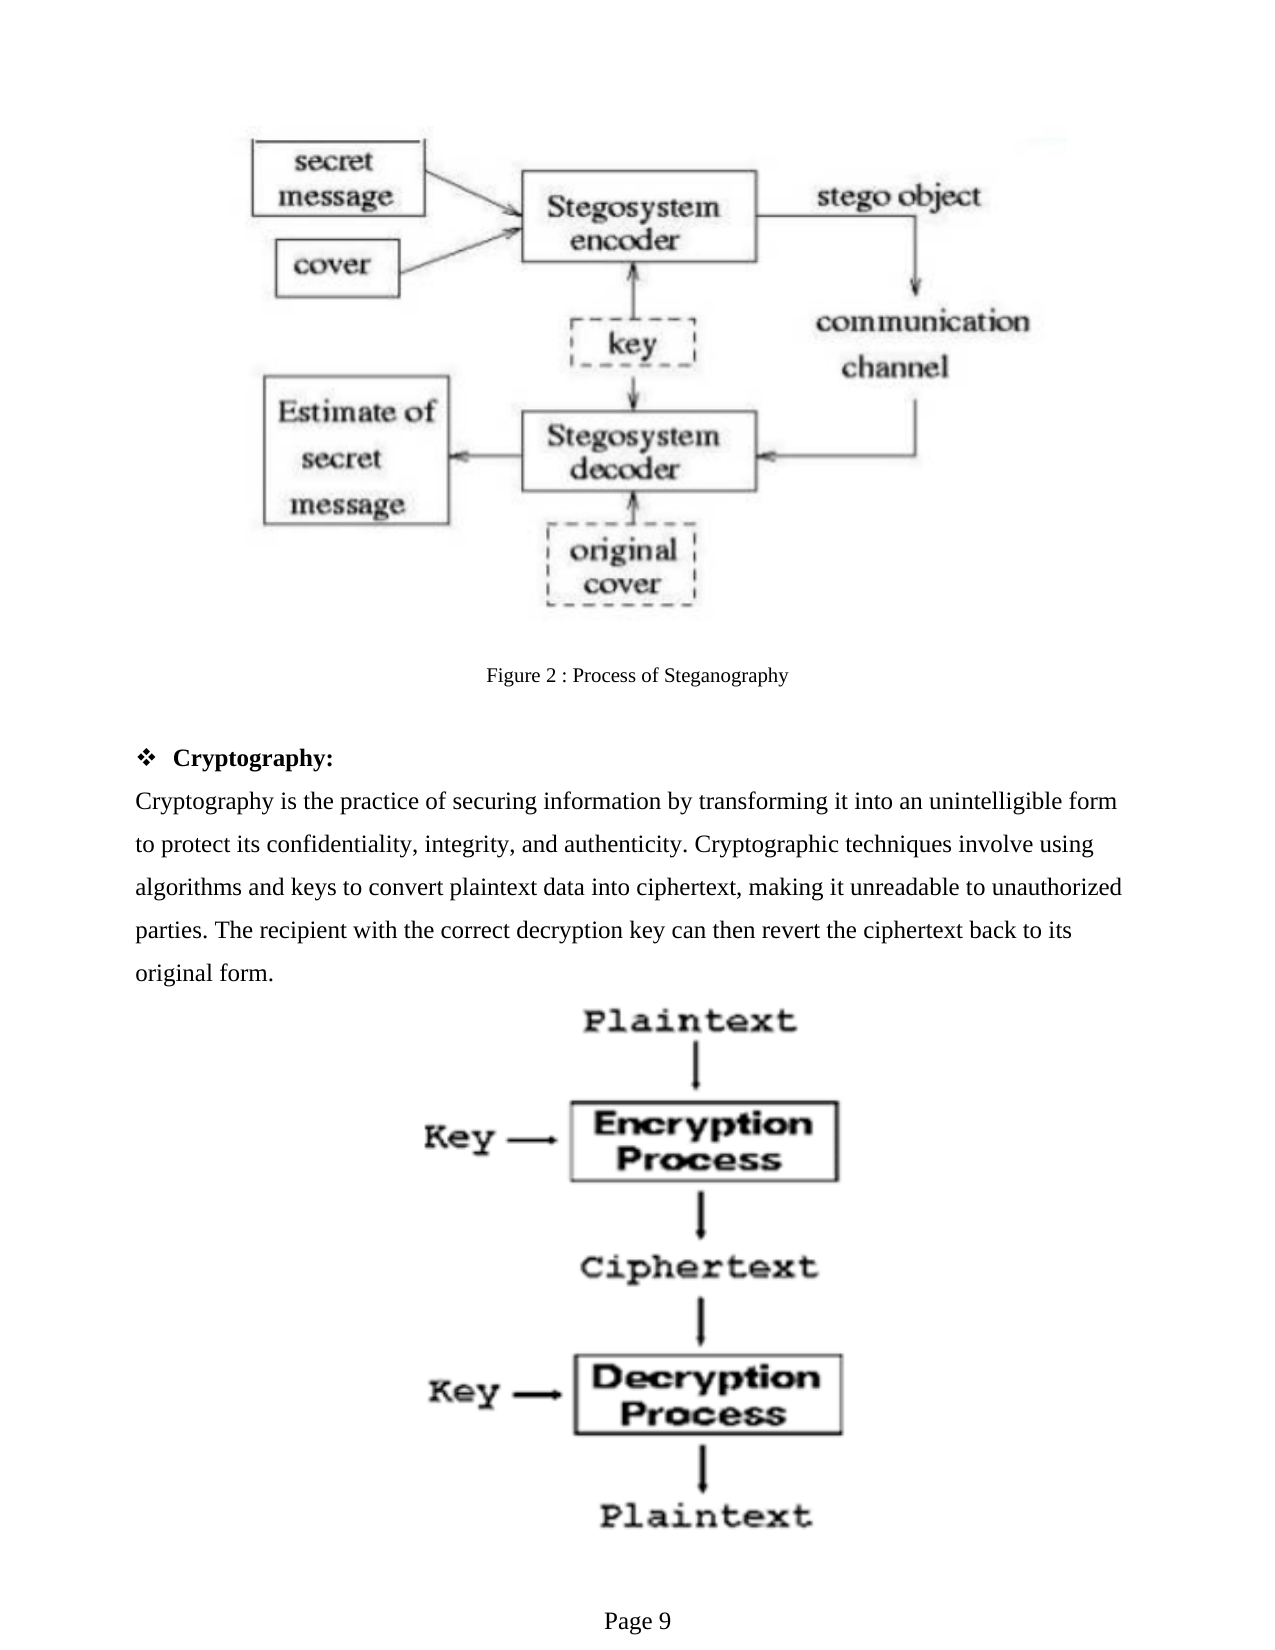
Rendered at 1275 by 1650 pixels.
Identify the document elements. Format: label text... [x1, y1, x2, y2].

picture [424, 1001, 851, 1536]
picture [207, 103, 1068, 649]
text Cryptography is the practice of securing information by transforming it into an unintelligible form to protect its confidentiality, integrity, and authenticity. Cryptographic techniques involve using algorithms and keys to convert plaintext data into ciphertext, making it unreadable to unauthorized parties. The recipient with the correct decryption key can then revert the ciphertext back to its original form. [135, 786, 1140, 987]
list Cryptography: [135, 743, 1140, 771]
text Figure 2 : Process of Steganography [135, 663, 1140, 687]
